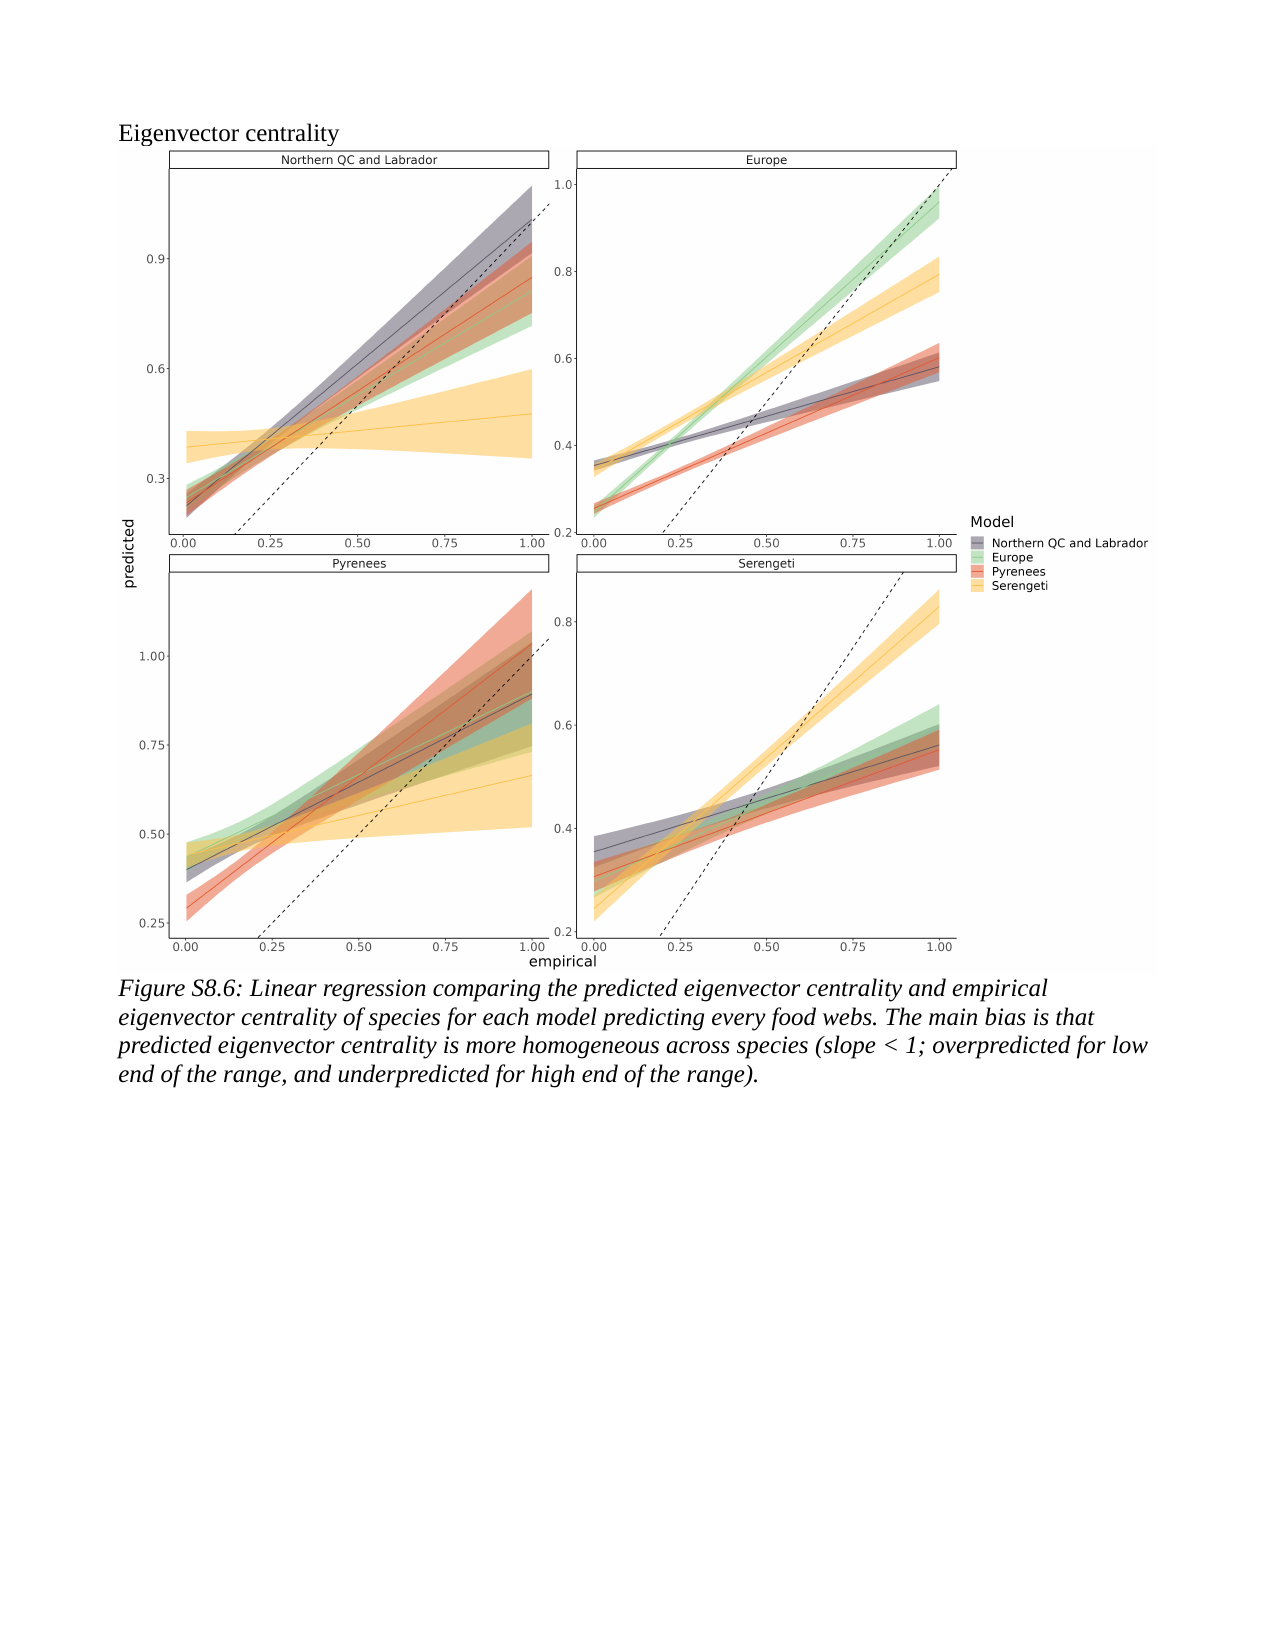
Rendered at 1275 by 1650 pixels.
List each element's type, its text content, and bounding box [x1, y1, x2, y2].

text Eigenvector centrality [118, 118, 1157, 146]
picture [118, 146, 1157, 974]
text Figure S8.6: Linear regression comparing the predicted eigenvector centrality and empirical eigenvector centrality of species for each model predicting every food webs. The main bias is that predicted eigenvector centrality is more homogeneous across species (slope < 1; overpredicted for low end of the range, and underpredicted for high end of the range). [118, 974, 1157, 1088]
